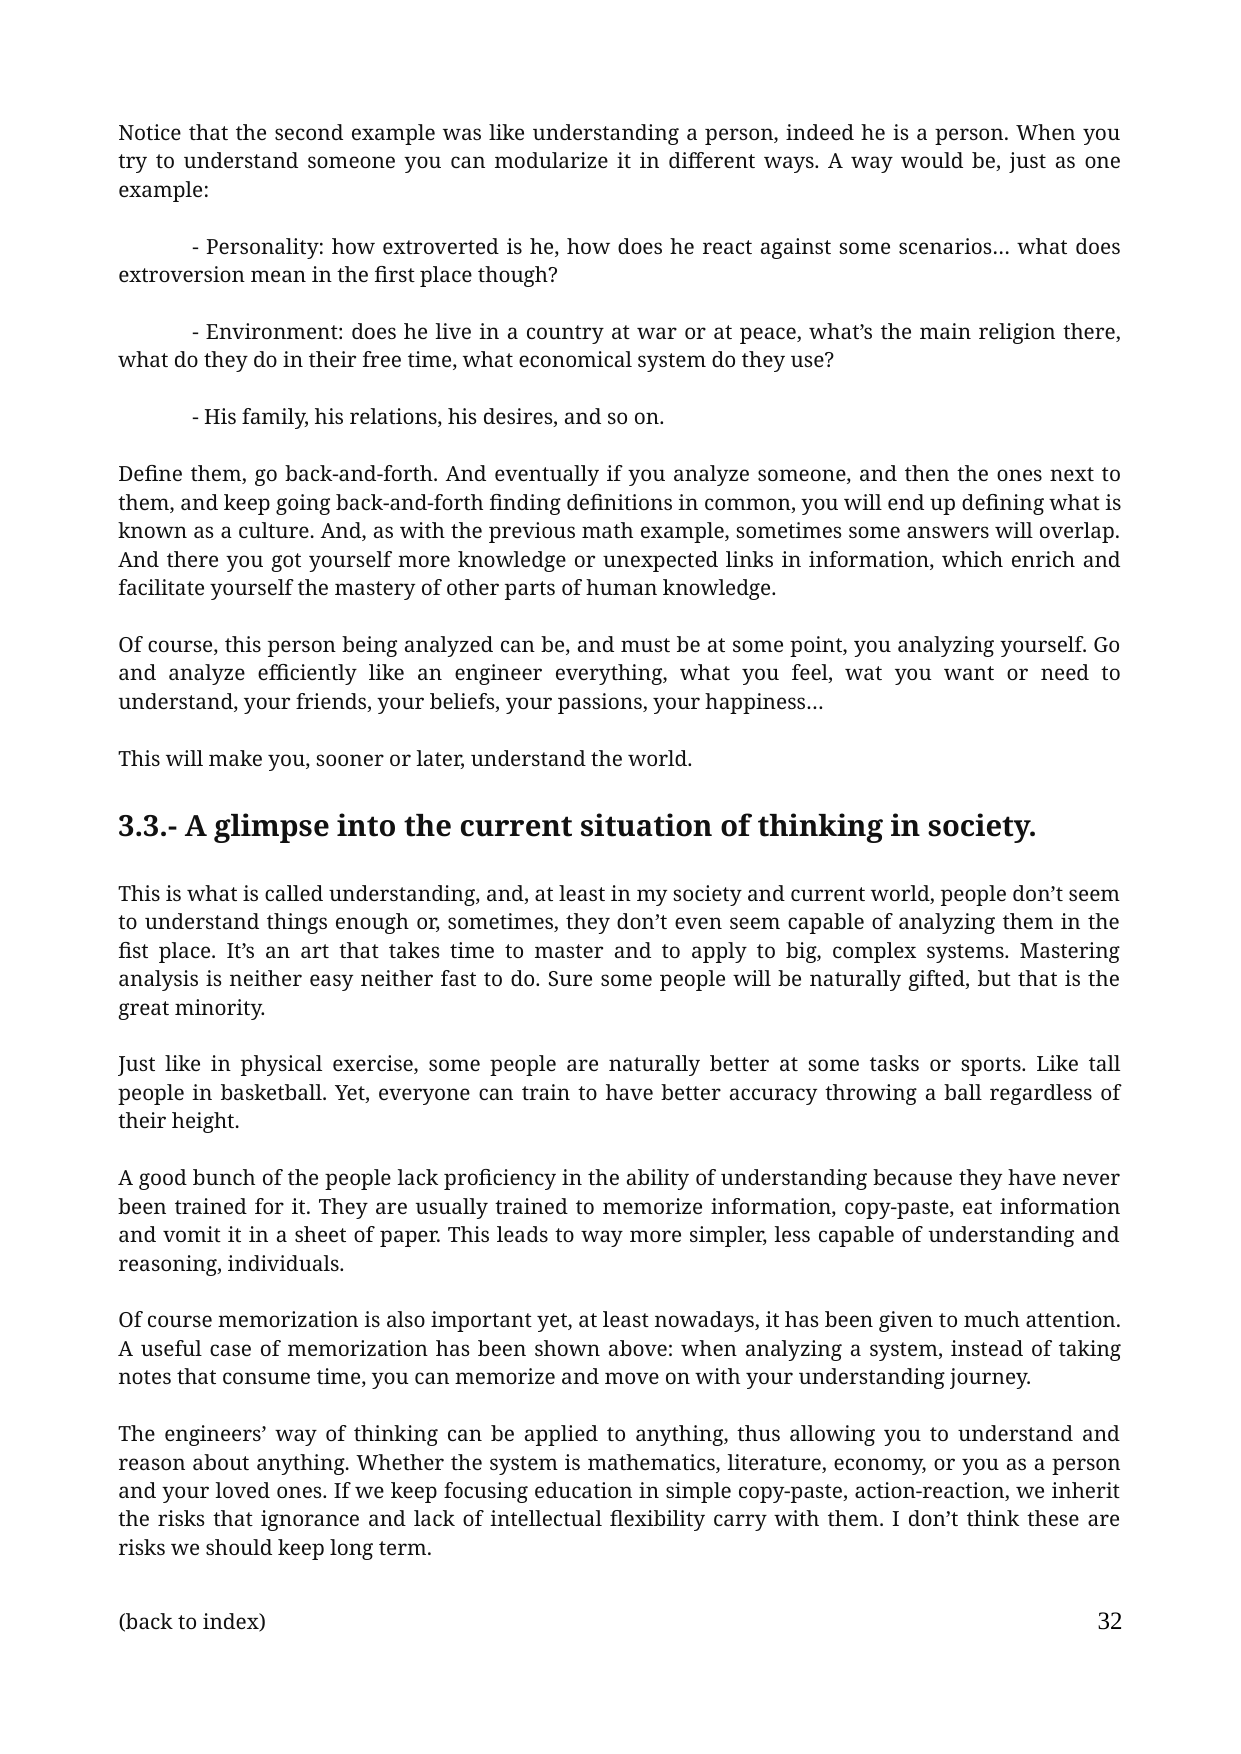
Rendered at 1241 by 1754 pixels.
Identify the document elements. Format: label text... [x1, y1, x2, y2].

text Notice that the second example was like understanding a person, indeed he is a person. When you try to understand someone you can modularize it in different ways. A way would be, just as one example: [118, 118, 1122, 203]
text Of course, this person being analyzed can be, and must be at some point, you analyzing yourself. Go and analyze efficiently like an engineer everything, what you feel, wat you want or need to understand, your friends, your beliefs, your passions, your happiness… [118, 630, 1122, 715]
text The engineers’ way of thinking can be applied to anything, thus allowing you to understand and reason about anything. Whether the system is mathematics, literature, economy, or you as a person and your loved ones. If we keep focusing education in simple copy-paste, action-reaction, we inherit the risks that ignorance and lack of intellectual flexibility carry with them. I don’t think these are risks we should keep long term. [118, 1419, 1122, 1561]
text - His family, his relations, his desires, and so on. [118, 402, 1122, 431]
text 3.3.- A glimpse into the current situation of thinking in society. [118, 806, 1122, 845]
text - Personality: how extroverted is he, how does he react against some scenarios… what does extroversion mean in the first place though? [118, 232, 1122, 289]
text - Environment: does he live in a country at war or at peace, what’s the main religion there, what do they do in their free time, what economical system do they use? [118, 317, 1122, 374]
text This will make you, sooner or later, understand the world. [118, 744, 1122, 772]
text This is what is called understanding, and, at least in my society and current world, people don’t seem to understand things enough or, sometimes, they don’t even seem capable of analyzing them in the fist place. It’s an art that takes time to master and to apply to big, complex systems. Mastering analysis is neither easy neither fast to do. Sure some people will be naturally gifted, but that is the great minority. [118, 879, 1122, 1021]
text Define them, go back-and-forth. And eventually if you analyze someone, and then the ones next to them, and keep going back-and-forth finding definitions in common, you will end up defining what is known as a culture. And, as with the previous math example, sometimes some answers will overlap. And there you got yourself more knowledge or unexpected links in information, which enrich and facilitate yourself the mastery of other parts of human knowledge. [118, 459, 1122, 602]
text Of course memorization is also important yet, at least nowadays, it has been given to much attention. A useful case of memorization has been shown above: when analyzing a system, instead of taking notes that consume time, you can memorize and move on with your understanding journey. [118, 1306, 1122, 1391]
text A good bunch of the people lack proficiency in the ability of understanding because they have never been trained for it. They are usually trained to memorize information, copy-paste, eat information and vomit it in a sheet of paper. This leads to way more simpler, less capable of understanding and reasoning, individuals. [118, 1163, 1122, 1277]
text Just like in physical exercise, some people are naturally better at some tasks or sports. Like tall people in basketball. Yet, everyone can train to have better accuracy throwing a ball regardless of their height. [118, 1049, 1122, 1135]
